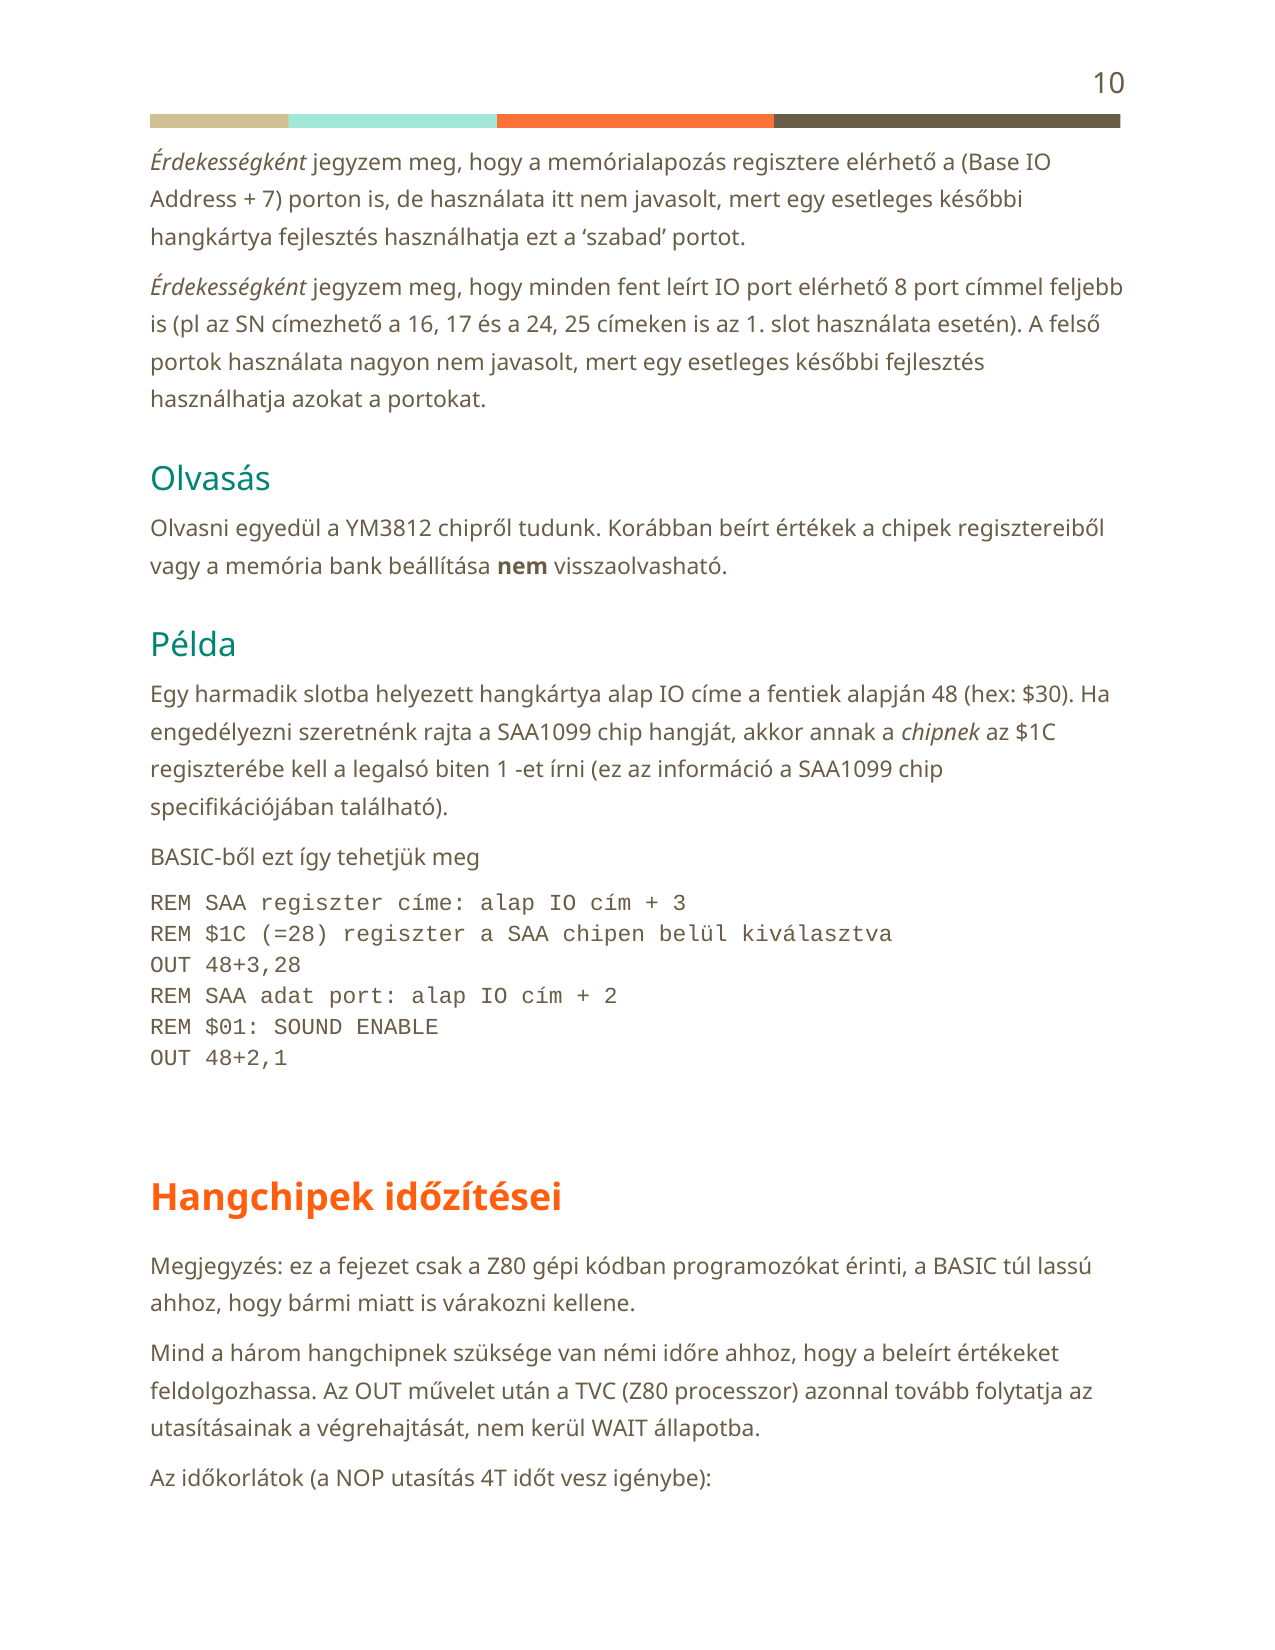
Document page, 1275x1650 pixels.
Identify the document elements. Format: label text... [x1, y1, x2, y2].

subtitle Olvasás [150, 454, 1125, 500]
text Megjegyzés: ez a fejezet csak a Z80 gépi kódban programozókat érinti, a BASIC túl lassú ahhoz, hogy bármi miatt is várakozni kellene. [150, 1249, 1125, 1318]
subtitle Hangchipek időzítései [150, 1171, 1125, 1222]
text Érdekességként jegyzem meg, hogy a memórialapozás regisztere elérhető a (Base IO Address + 7) porton is, de használata itt nem javasolt, mert egy esetleges későbbi hangkártya fejlesztés használhatja ezt a ‘szabad’ portot. [150, 146, 1125, 252]
subtitle Példa [150, 621, 1125, 666]
text Egy harmadik slotba helyezett hangkártya alap IO címe a fentiek alapján 48 (hex: $30). Ha engedélyezni szeretnénk rajta a SAA1099 chip hangját, akkor annak a chipnek az $1C regiszterébe kell a legalsó biten 1 -et írni (ez az információ a SAA1099 chip specifikációjában található). [150, 678, 1125, 822]
text Az időkorlátok (a NOP utasítás 4T időt vesz igénybe): [150, 1462, 1125, 1493]
text BASIC-ből ezt így tehetjük meg [150, 841, 1125, 872]
text Olvasni egyedül a YM3812 chipről tudunk. Korábban beírt értékek a chipek regisztereiből vagy a memória bank beállítása nem visszaolvasható. [150, 512, 1125, 581]
text Érdekességként jegyzem meg, hogy minden fent leírt IO port elérhető 8 port címmel feljebb is (pl az SN címezhető a 16, 17 és a 24, 25 címeken is az 1. slot használata esetén). A felső portok használata nagyon nem javasolt, mert egy esetleges későbbi fejlesztés használhatja azokat a portokat. [150, 271, 1125, 415]
text REM SAA regiszter címe: alap IO cím + 3 REM $1C (=28) regiszter a SAA chipen belül kiválasztva OUT 48+3,28 REM SAA adat port: alap IO cím + 2 REM $01: SOUND ENABLE OUT 48+2,1 [150, 891, 1125, 1072]
text Mind a három hangchipnek szüksége van némi időre ahhoz, hogy a beleírt értékeket feldolgozhassa. Az OUT művelet után a TVC (Z80 processzor) azonnal tovább folytatja az utasításainak a végrehajtását, nem kerül WAIT állapotba. [150, 1337, 1125, 1443]
picture [150, 114, 1121, 128]
